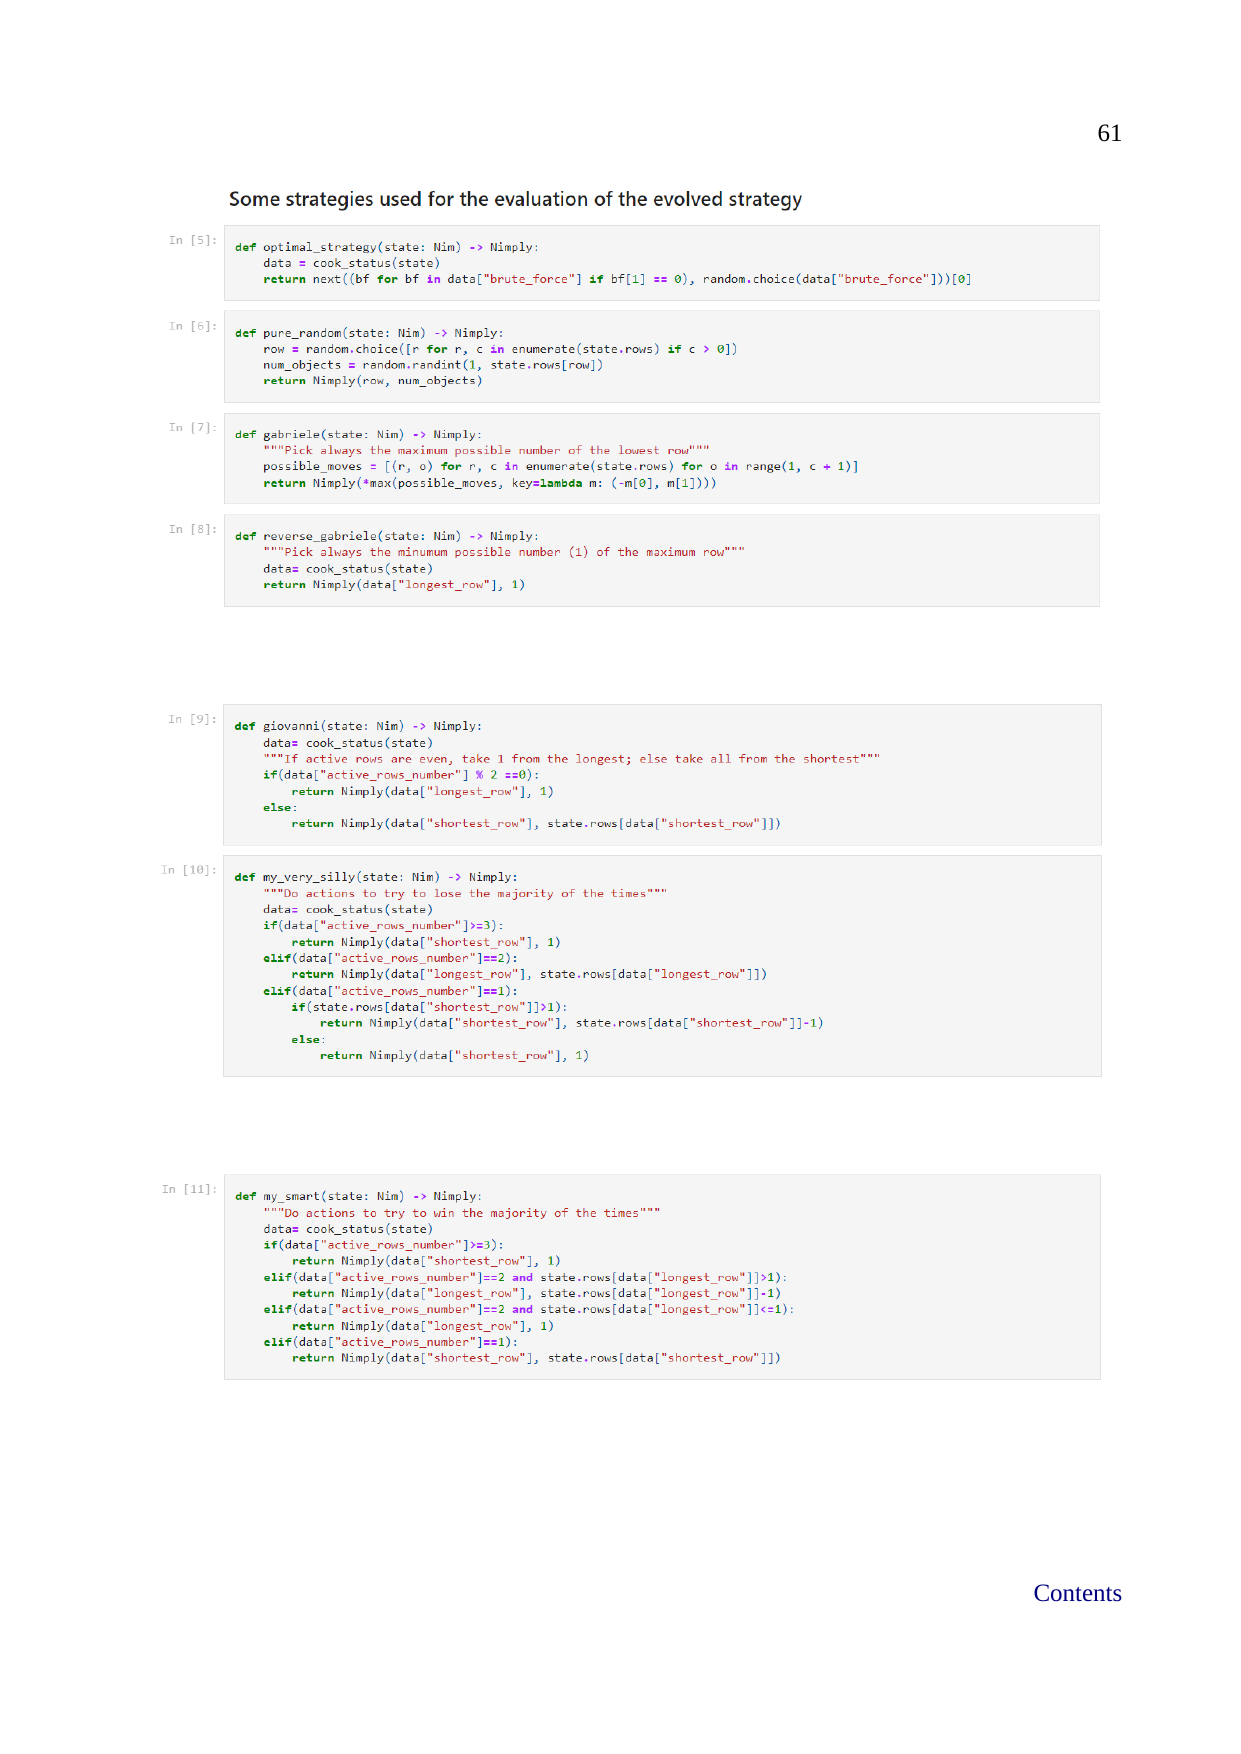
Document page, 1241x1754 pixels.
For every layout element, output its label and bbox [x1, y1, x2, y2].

picture [118, 176, 1123, 611]
picture [118, 696, 1123, 1086]
picture [118, 1171, 1123, 1385]
